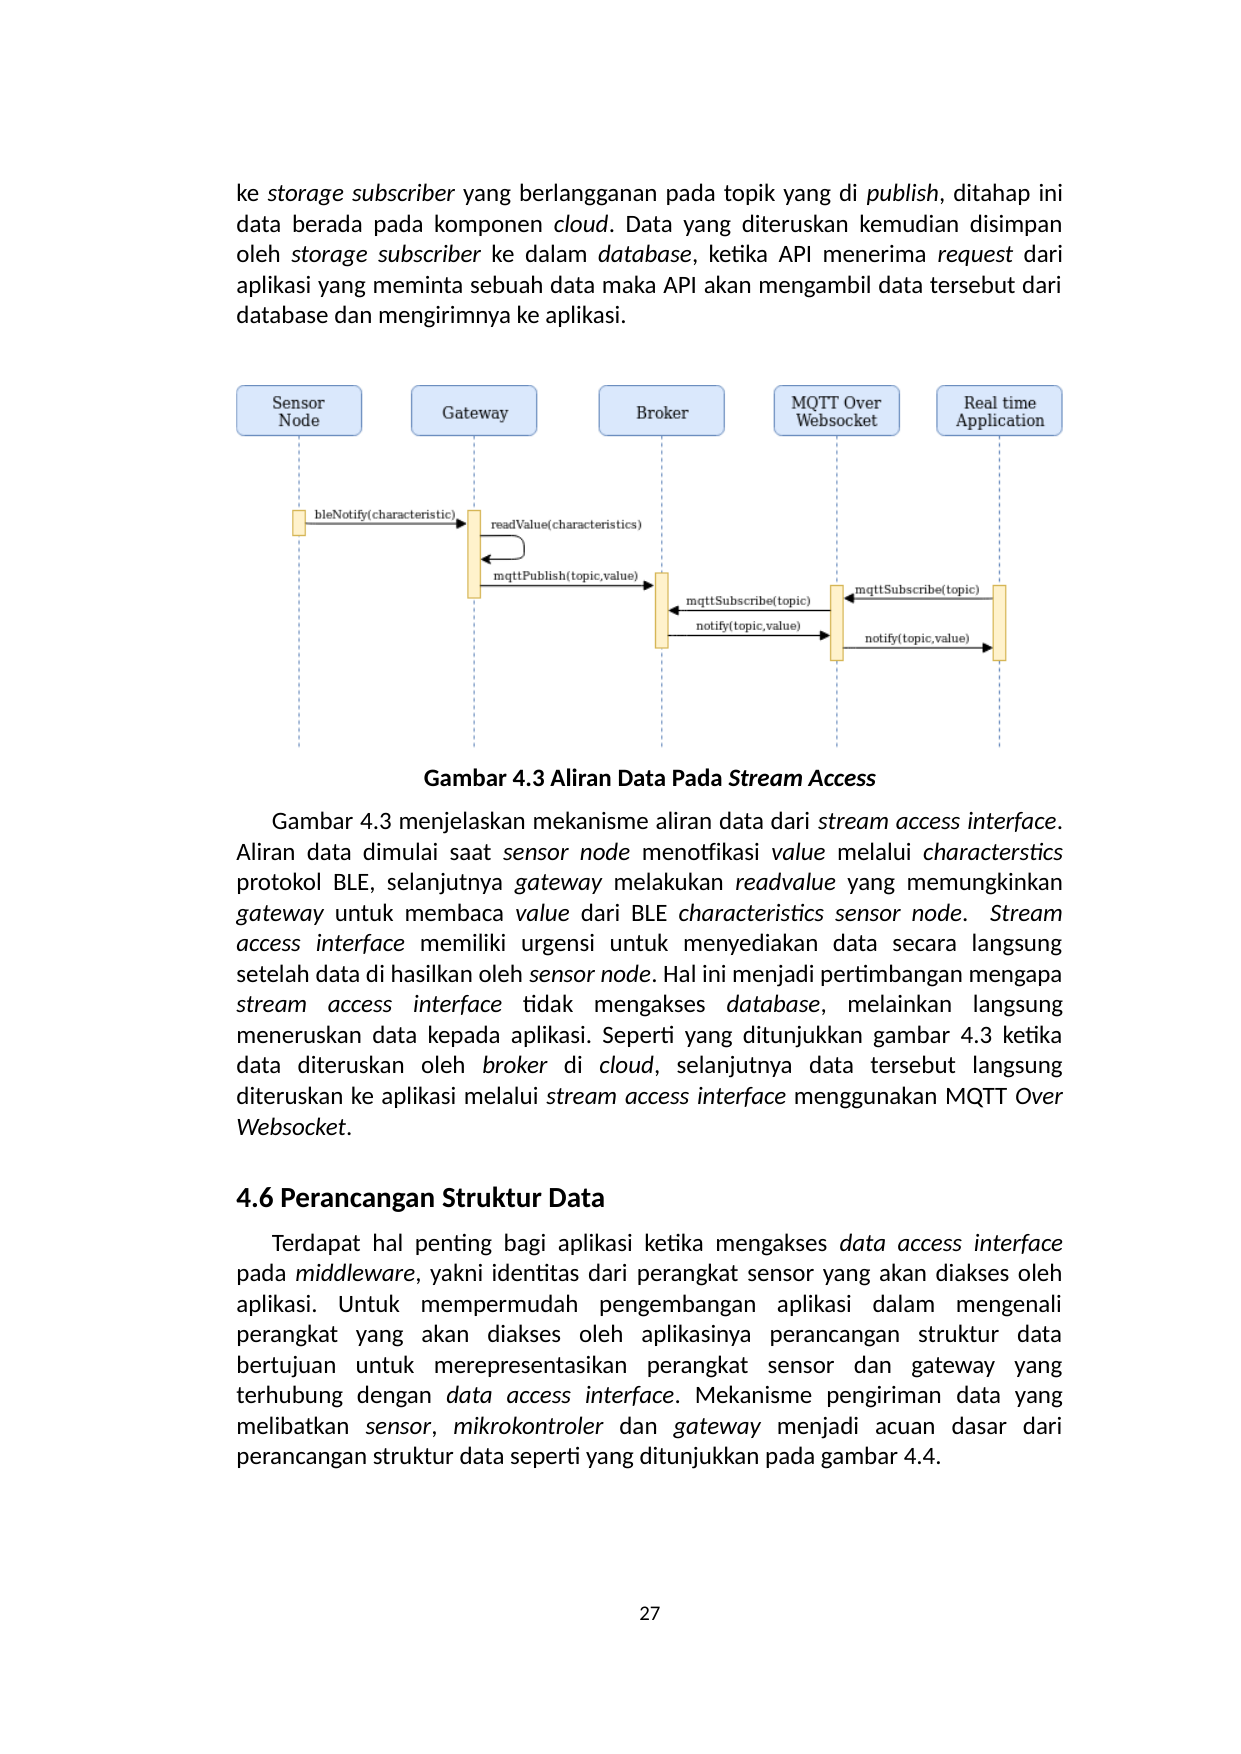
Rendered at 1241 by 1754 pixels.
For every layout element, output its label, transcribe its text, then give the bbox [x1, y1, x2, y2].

text Gambar ‎4.3 Aliran Data Pada Stream Access [236, 750, 1063, 793]
text Terdapat hal penting bagi aplikasi ketika mengakses data access interface pada middleware, yakni identitas dari perangkat sensor yang akan diakses oleh aplikasi. Untuk mempermudah pengembangan aplikasi dalam mengenali perangkat yang akan diakses oleh aplikasinya perancangan struktur data bertujuan untuk merepresentasikan perangkat sensor dan gateway yang terhubung dengan data access interface. Mekanisme pengiriman data yang melibatkan sensor, mikrokontroler dan gateway menjadi acuan dasar dari perancangan struktur data seperti yang ditunjukkan pada gambar 4.4. [236, 1227, 1063, 1471]
picture [236, 385, 1063, 750]
text Gambar 4.3 menjelaskan mekanisme aliran data dari stream access interface. Aliran data dimulai saat sensor node menotfikasi value melalui characterstics protokol BLE, selanjutnya gateway melakukan readvalue yang memungkinkan gateway untuk membaca value dari BLE characteristics sensor node. Stream access interface memiliki urgensi untuk menyediakan data secara langsung setelah data di hasilkan oleh sensor node. Hal ini menjadi pertimbangan mengapa stream access interface tidak mengakses database, melainkan langsung meneruskan data kepada aplikasi. Seperti yang ditunjukkan gambar 4.3 ketika data diteruskan oleh broker di cloud, selanjutnya data tersebut langsung diteruskan ke aplikasi melalui stream access interface menggunakan MQTT Over Websocket. [236, 805, 1063, 1141]
text ke storage subscriber yang berlangganan pada topik yang di publish, ditahap ini data berada pada komponen cloud. Data yang diteruskan kemudian disimpan oleh storage subscriber ke dalam database, ketika API menerima request dari aplikasi yang meminta sebuah data maka API akan mengambil data tersebut dari database dan mengirimnya ke aplikasi. [236, 177, 1063, 330]
subtitle Perancangan Struktur Data [236, 1179, 1063, 1214]
